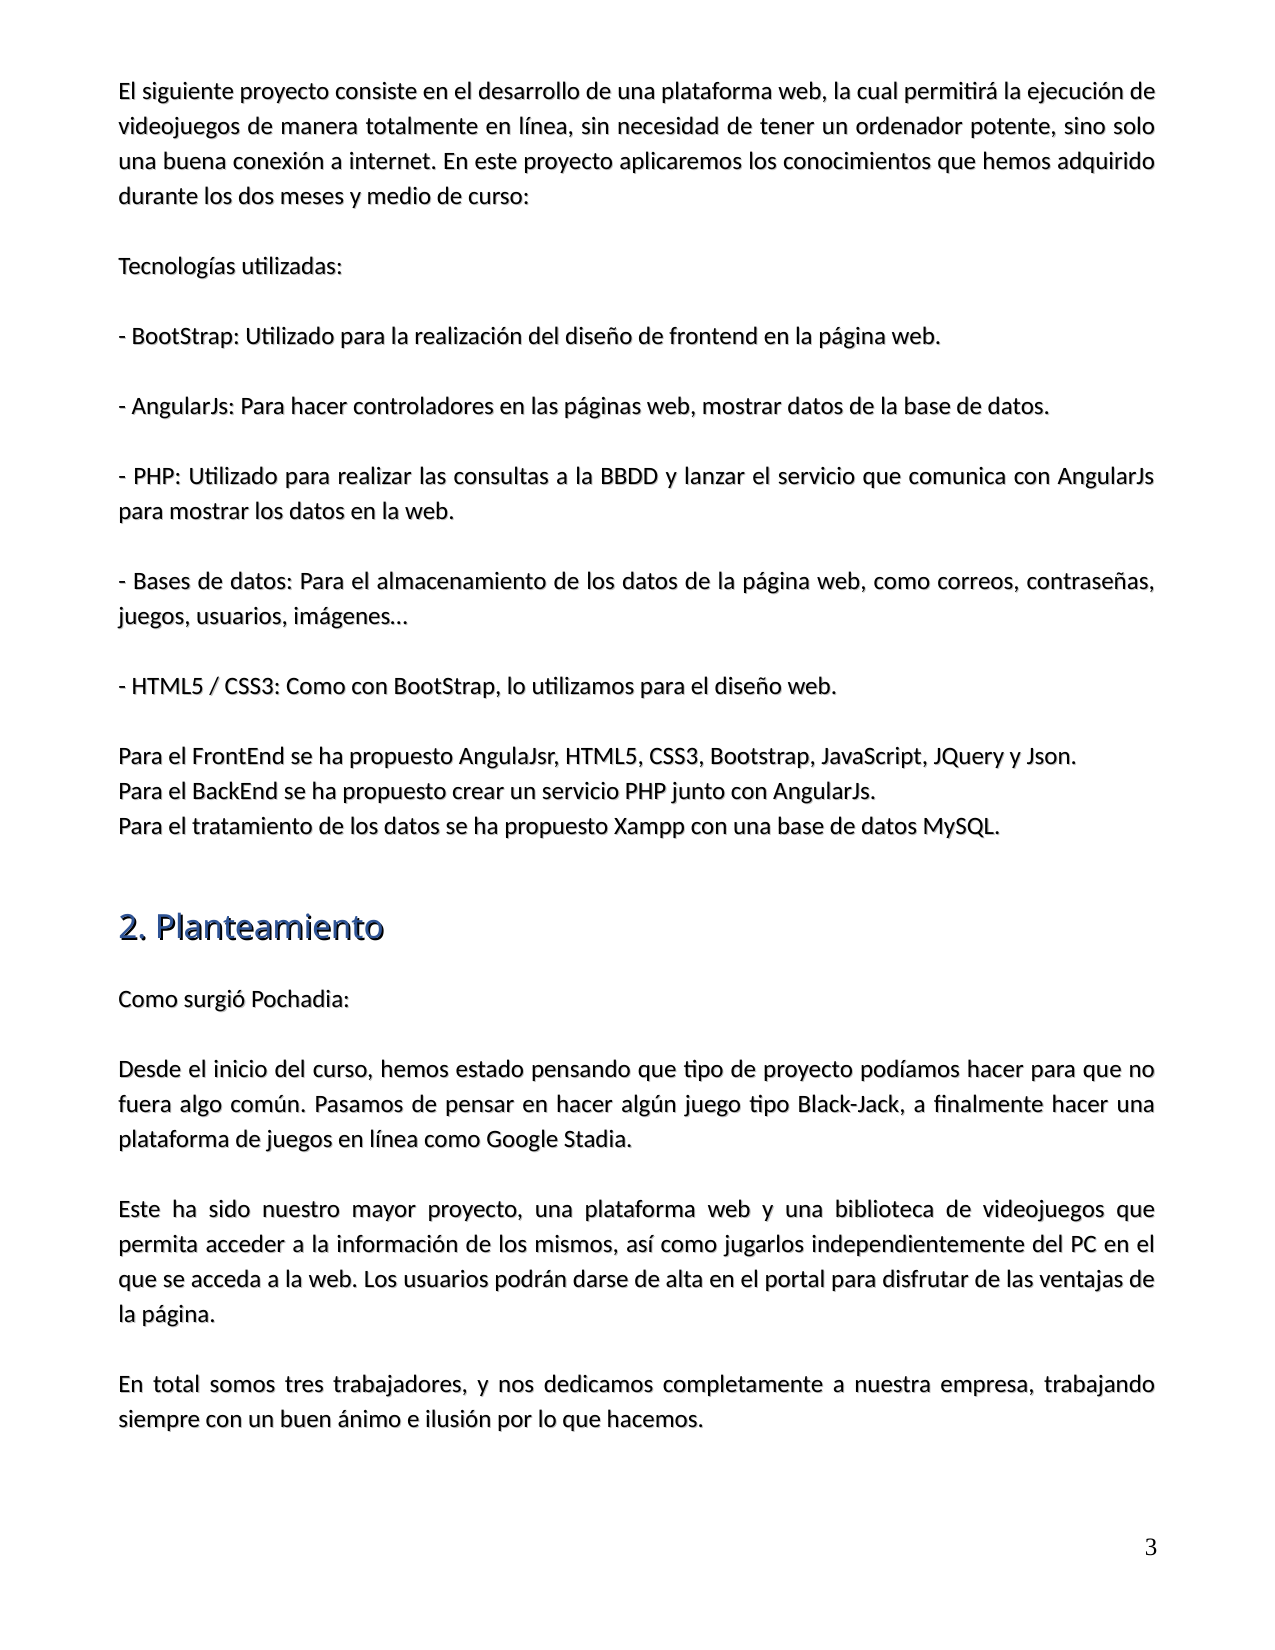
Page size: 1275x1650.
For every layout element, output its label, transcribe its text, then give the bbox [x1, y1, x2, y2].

text - AngularJs: Para hacer controladores en las páginas web, mostrar datos de la base de datos. [118, 390, 1157, 421]
text - BootStrap: Utilizado para la realización del diseño de frontend en la página web. [118, 320, 1157, 351]
text El siguiente proyecto consiste en el desarrollo de una plataforma web, la cual permitirá la ejecución de videojuegos de manera totalmente en línea, sin necesidad de tener un ordenador potente, sino solo una buena conexión a internet. En este proyecto aplicaremos los conocimientos que hemos adquirido durante los dos meses y medio de curso: [118, 75, 1157, 211]
text Desde el inicio del curso, hemos estado pensando que tipo de proyecto podíamos hacer para que no fuera algo común. Pasamos de pensar en hacer algún juego tipo Black-Jack, a finalmente hacer una plataforma de juegos en línea como Google Stadia. [118, 1053, 1157, 1154]
text - PHP: Utilizado para realizar las consultas a la BBDD y lanzar el servicio que comunica con AngularJs para mostrar los datos en la web. [118, 460, 1157, 526]
text Este ha sido nuestro mayor proyecto, una plataforma web y una biblioteca de videojuegos que permita acceder a la información de los mismos, así como jugarlos independientemente del PC en el que se acceda a la web. Los usuarios podrán darse de alta en el portal para disfrutar de las ventajas de la página. [118, 1193, 1157, 1329]
text Como surgió Pochadia: [118, 983, 1157, 1014]
text En total somos tres trabajadores, y nos dedicamos completamente a nuestra empresa, trabajando siempre con un buen ánimo e ilusión por lo que hacemos. [118, 1368, 1157, 1434]
text - Bases de datos: Para el almacenamiento de los datos de la página web, como correos, contraseñas, juegos, usuarios, imágenes… [118, 565, 1157, 631]
subtitle 2. Planteamiento [118, 903, 1157, 948]
text Para el BackEnd se ha propuesto crear un servicio PHP junto con AngularJs. [118, 775, 1157, 806]
text Para el FrontEnd se ha propuesto AngulaJsr, HTML5, CSS3, Bootstrap, JavaScript, JQuery y Json. [118, 740, 1157, 771]
text Tecnologías utilizadas: [118, 250, 1157, 281]
text Para el tratamiento de los datos se ha propuesto Xampp con una base de datos MySQL. [118, 810, 1157, 841]
text - HTML5 / CSS3: Como con BootStrap, lo utilizamos para el diseño web. [118, 670, 1157, 701]
